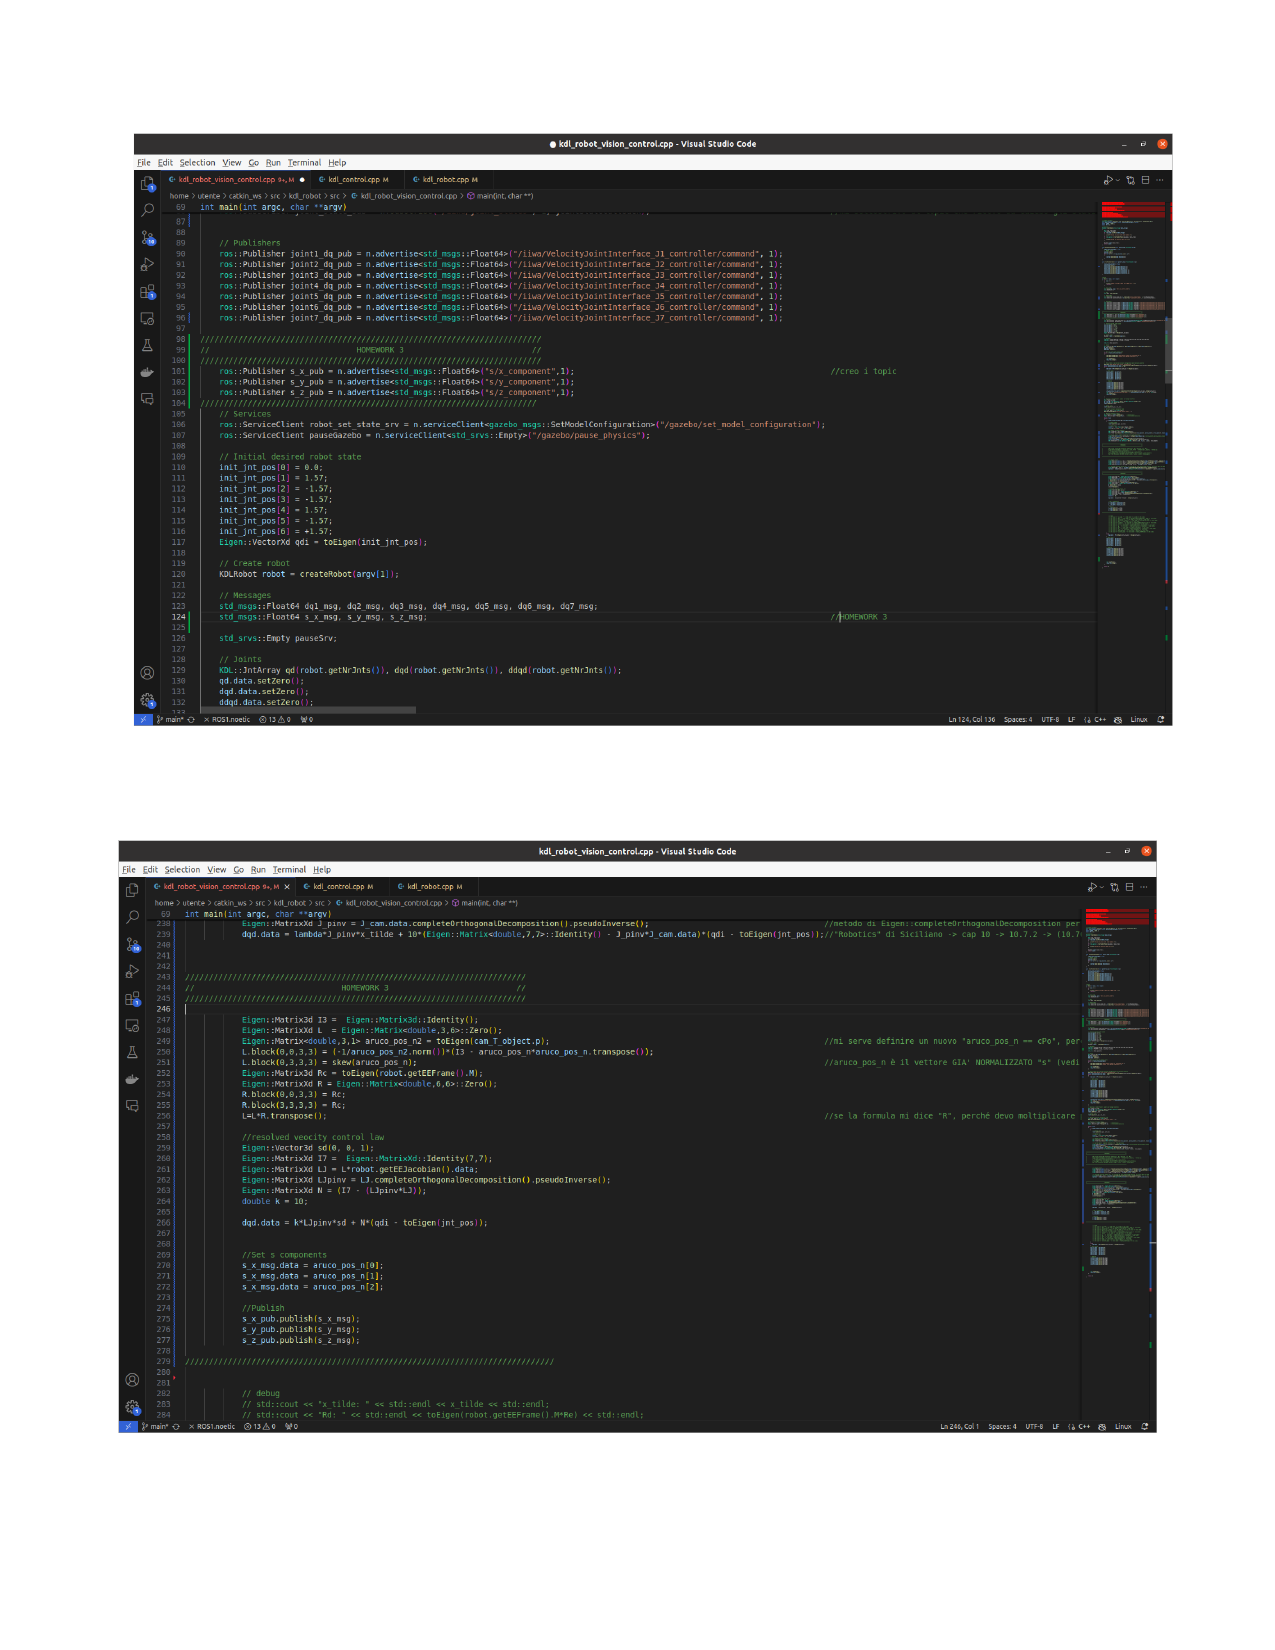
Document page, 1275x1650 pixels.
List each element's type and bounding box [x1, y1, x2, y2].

picture [118, 840, 1157, 1433]
picture [133, 133, 1173, 726]
